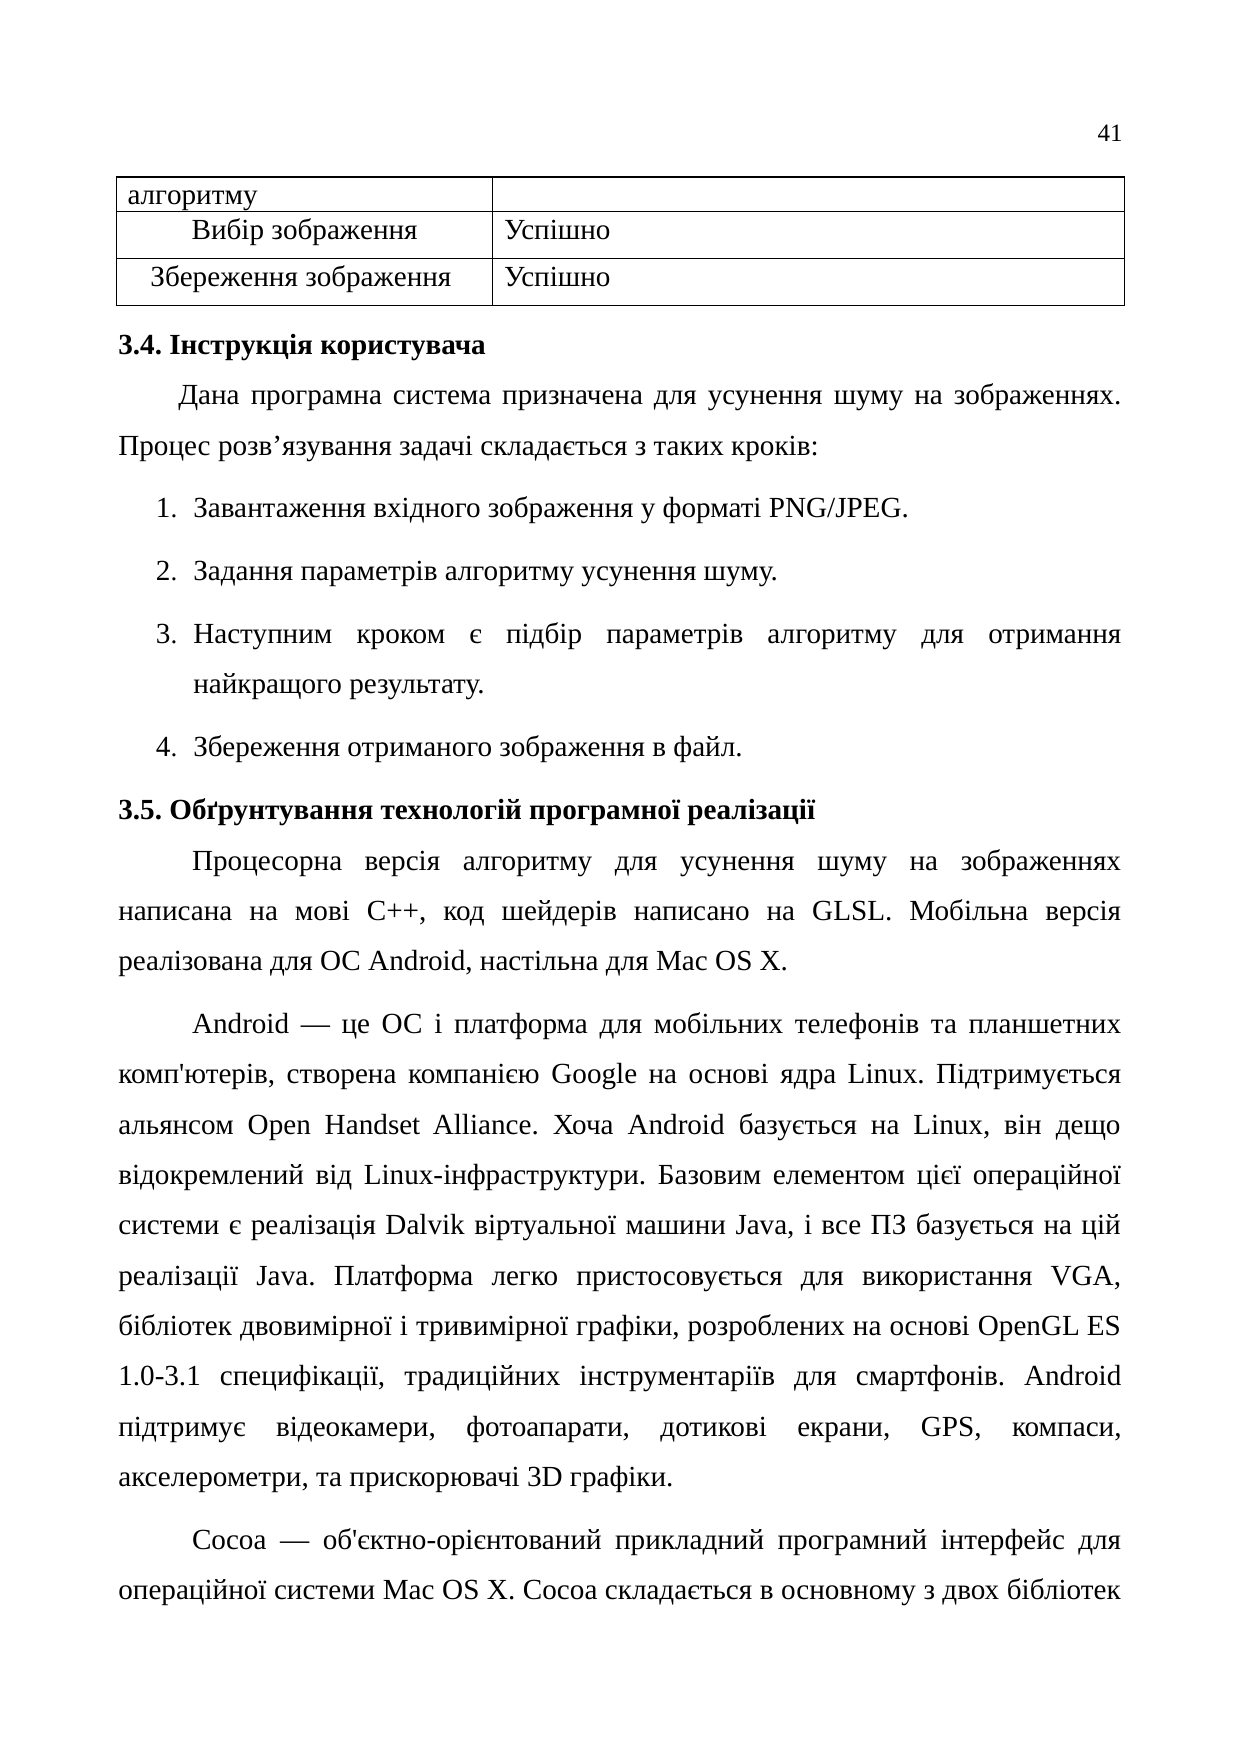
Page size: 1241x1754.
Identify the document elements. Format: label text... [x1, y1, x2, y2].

table_cell Успішно [493, 212, 1124, 258]
table_cell алгоритму [117, 178, 492, 211]
list Наступним кроком є підбір параметрів алгоритму для отримання найкращого результату. [156, 616, 1122, 700]
table_cell Вибір зображення [117, 212, 492, 258]
table_cell Збереження зображення [117, 259, 492, 305]
list Збереження отриманого зображення в файл. [156, 729, 1122, 763]
table_cell [493, 178, 1124, 211]
text Android — це ОС і платформа для мобільних телефонів та планшетних комп'ютерів, створена компанією Google на основі ядра Linux. Підтримується альянсом Open Handset Alliance. Хоча Android базується на Linux, він дещо відокремлений від Linux-інфраструктури. Базовим елементом цієї операційної системи є реалізація Dalvik віртуальної машини Java, і все ПЗ базується на цій реалізації Java. Платформа легко пристосовується для використання VGA, бібліотек двовимірної і тривимірної графіки, розроблених на основі OpenGL ES 1.0-3.1 специфікації, традиційних інструментаріїв для смартфонів. Android підтримує відеокамери, фотоапарати, дотикові екрани, GPS, компаси, акселерометри, та прискорювачі 3D графіки. [118, 1006, 1122, 1492]
list Задання параметрів алгоритму усунення шуму. [156, 553, 1122, 587]
subtitle 3.5. Обґрунтування технологій програмної реалізації [118, 792, 1122, 826]
text Cocoa — об'єктно-орієнтований прикладний програмний інтерфейс для операційної системи Mac OS X. Cocoa складається в основному з двох бібліотек [118, 1522, 1122, 1606]
table_cell Успішно [493, 259, 1124, 305]
text Процесорна версія алгоритму для усунення шуму на зображеннях написана на мові С++, код шейдерів написано на GLSL. Мобільна версія реалізована для ОС Android, настільна для Mac OS X. [118, 843, 1122, 977]
list Завантаження вхідного зображення у форматі PNG/JPEG. [156, 490, 1122, 524]
subtitle 3.4. Інструкція користувача [118, 327, 1122, 361]
text Дана програмна система призначена для усунення шуму на зображеннях. Процес розв’язування задачі складається з таких кроків: [118, 377, 1122, 461]
